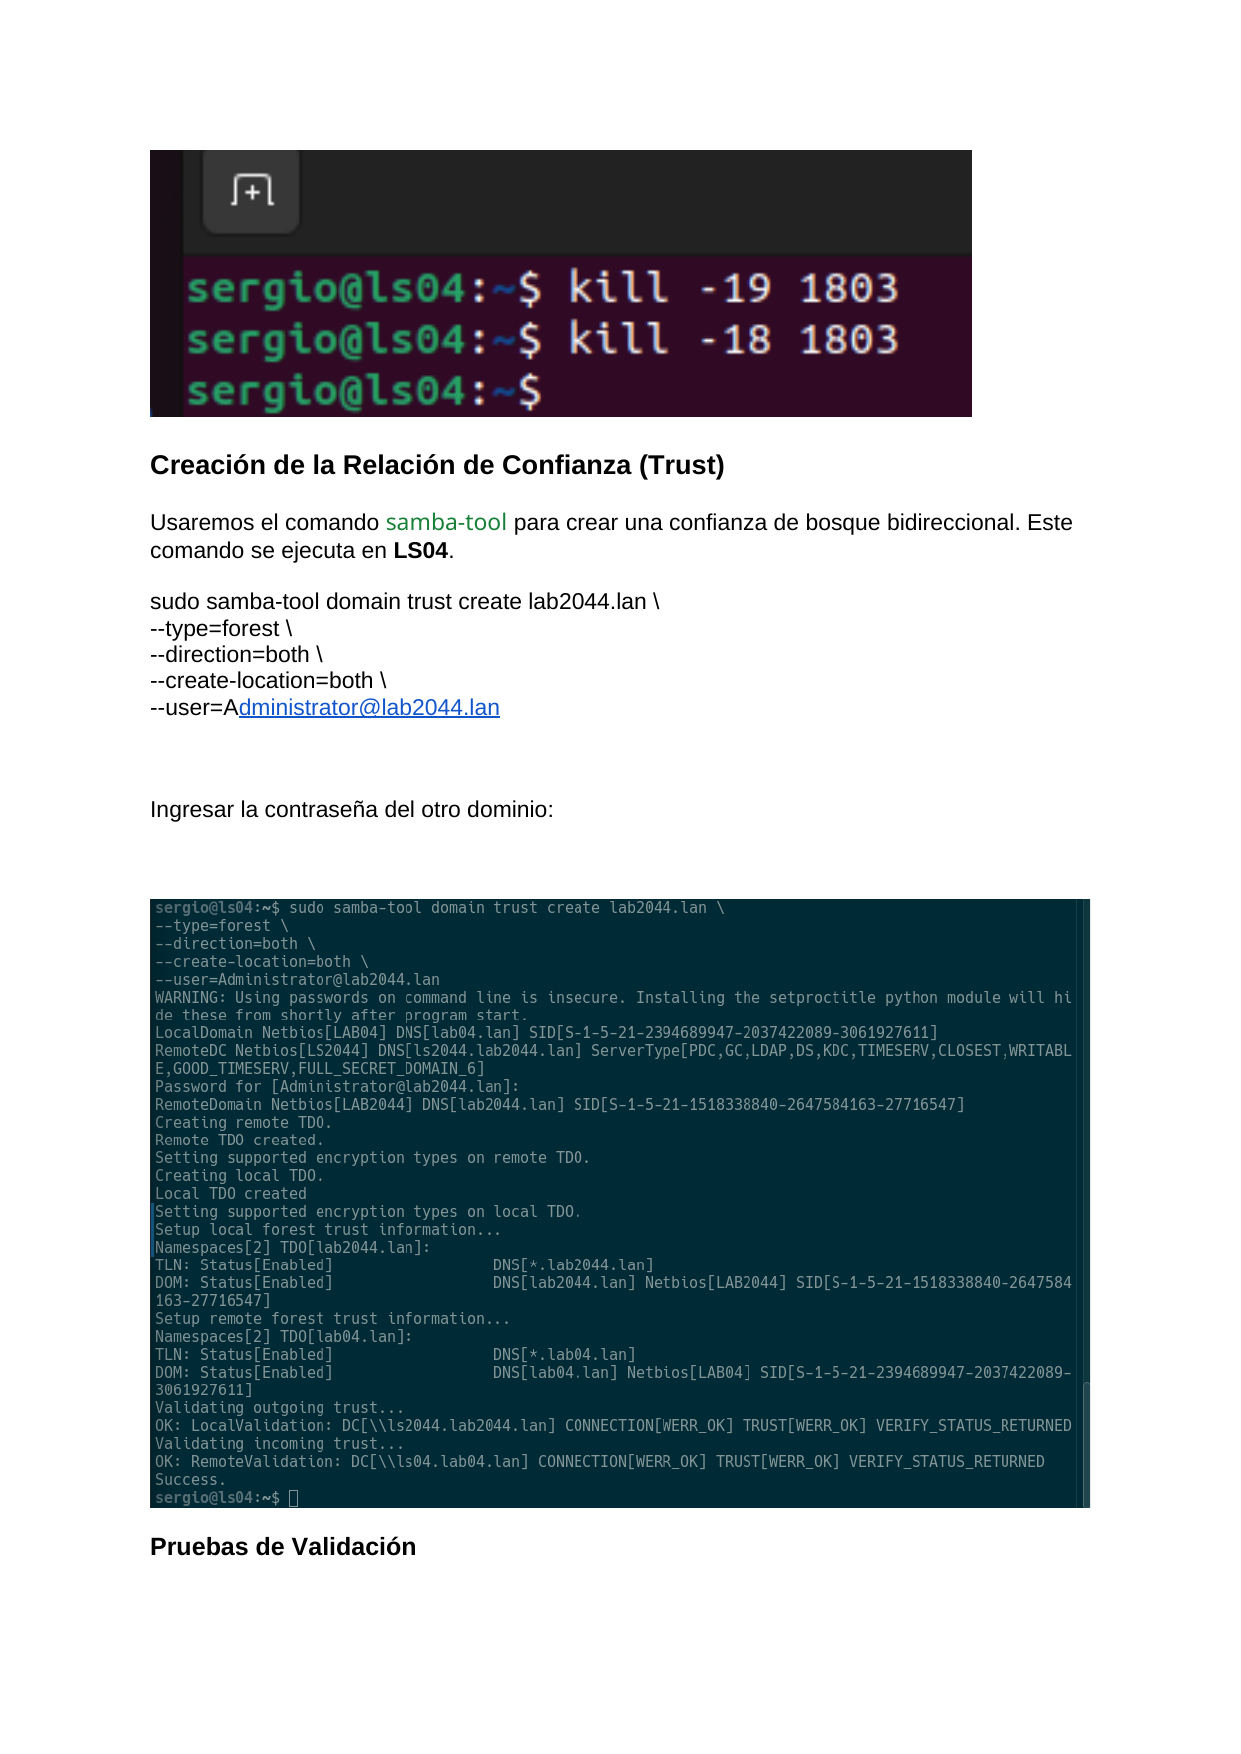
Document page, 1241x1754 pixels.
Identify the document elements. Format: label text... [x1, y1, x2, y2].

text Pruebas de Validación [150, 1532, 1090, 1561]
picture [237, 1492, 242, 1502]
picture [150, 150, 972, 417]
picture [150, 899, 167, 1508]
picture [914, 1420, 918, 1430]
text Usaremos el comando samba-tool para crear una confianza de bosque bidireccional. Este comando se ejecuta en LS04. [150, 506, 1090, 563]
picture [233, 977, 240, 984]
picture [887, 1456, 892, 1466]
text Ingresar la contraseña del otro dominio: [150, 796, 1090, 823]
picture [300, 1063, 305, 1073]
picture [1084, 899, 1091, 1508]
picture [430, 995, 436, 1002]
picture [237, 902, 242, 912]
subtitle Creación de la Relación de Confianza (Trust) [150, 449, 1090, 481]
text sudo samba-tool domain trust create lab2044.lan \ --type=forest \ --direction=both \ --create-location=both \ --user=Administrator@lab2044.lan [150, 588, 1090, 720]
